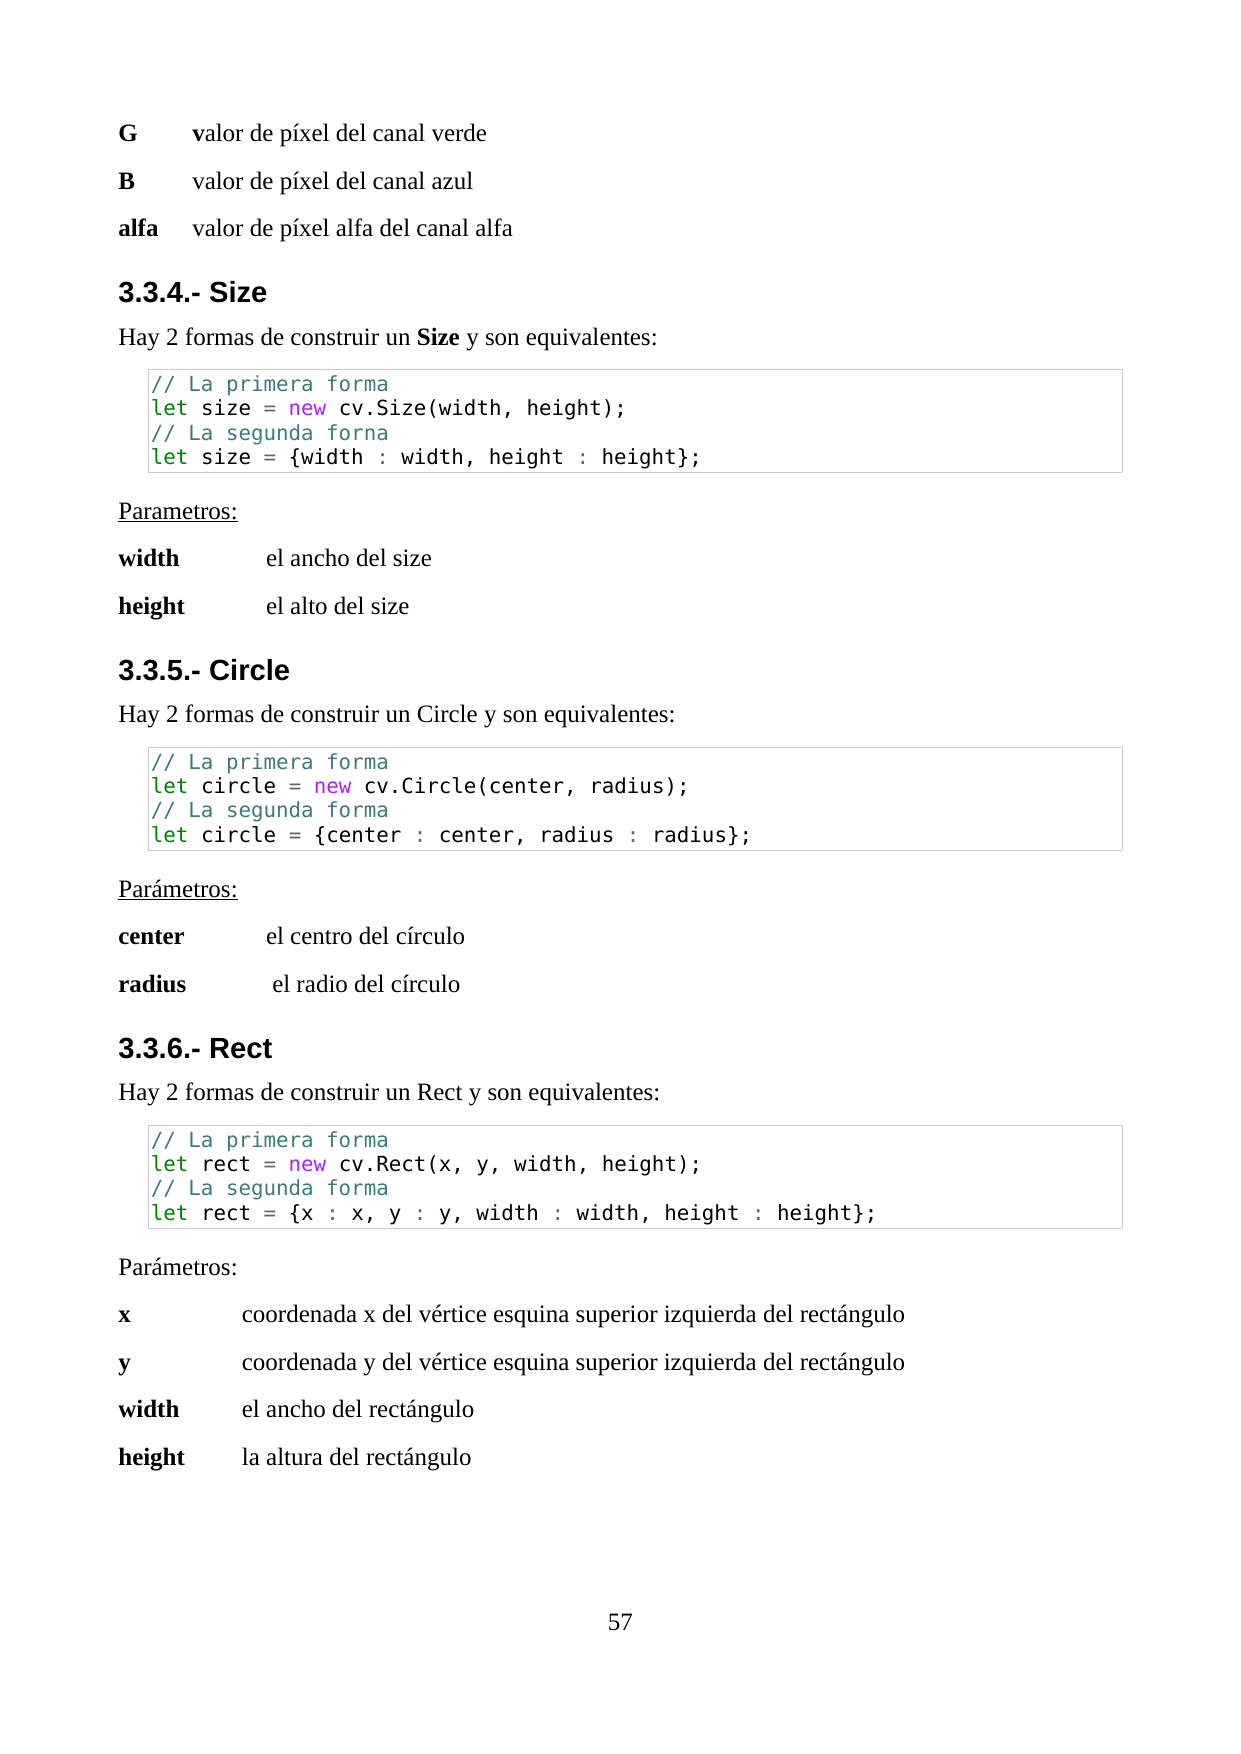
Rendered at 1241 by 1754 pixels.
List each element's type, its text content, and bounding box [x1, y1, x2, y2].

text let size = new cv.Size(width, height); [149, 393, 1122, 418]
text G valor de píxel del canal verde [118, 118, 1122, 147]
text let circle = new cv.Circle(center, radius); [149, 771, 1122, 796]
text Hay 2 formas de construir un Size y son equivalentes: [118, 322, 1122, 350]
text let rect = {x : x, y : y, width : width, height : height}; [149, 1198, 1122, 1228]
text Hay 2 formas de construir un Circle y son equivalentes: [118, 699, 1122, 728]
text width el ancho del size [118, 543, 1122, 572]
text let circle = {center : center, radius : radius}; [149, 820, 1122, 850]
text alfa valor de píxel alfa del canal alfa [118, 213, 1122, 242]
text // La primera forma [149, 370, 1122, 393]
text // La primera forma [149, 748, 1122, 771]
text // La segunda forma [149, 796, 1122, 820]
text height la altura del rectángulo [118, 1442, 1122, 1471]
subtitle Rect [118, 1031, 1122, 1065]
text y coordenada y del vértice esquina superior izquierda del rectángulo [118, 1347, 1122, 1376]
text Parámetros: [118, 874, 1122, 902]
text let size = {width : width, height : height}; [149, 442, 1122, 472]
subtitle Size [118, 276, 1122, 309]
text Parámetros: [118, 1252, 1122, 1280]
text Hay 2 formas de construir un Rect y son equivalentes: [118, 1077, 1122, 1106]
text // La segunda forna [149, 418, 1122, 442]
subtitle Circle [118, 653, 1122, 687]
text center el centro del círculo [118, 921, 1122, 950]
text width el ancho del rectángulo [118, 1394, 1122, 1423]
text // La primera forma [149, 1126, 1122, 1149]
text let rect = new cv.Rect(x, y, width, height); [149, 1149, 1122, 1173]
text B valor de píxel del canal azul [118, 166, 1122, 194]
text Parametros: [118, 496, 1122, 525]
text x coordenada x del vértice esquina superior izquierda del rectángulo [118, 1299, 1122, 1328]
text height el alto del size [118, 591, 1122, 620]
text // La segunda forma [149, 1173, 1122, 1198]
text radius el radio del círculo [118, 969, 1122, 998]
